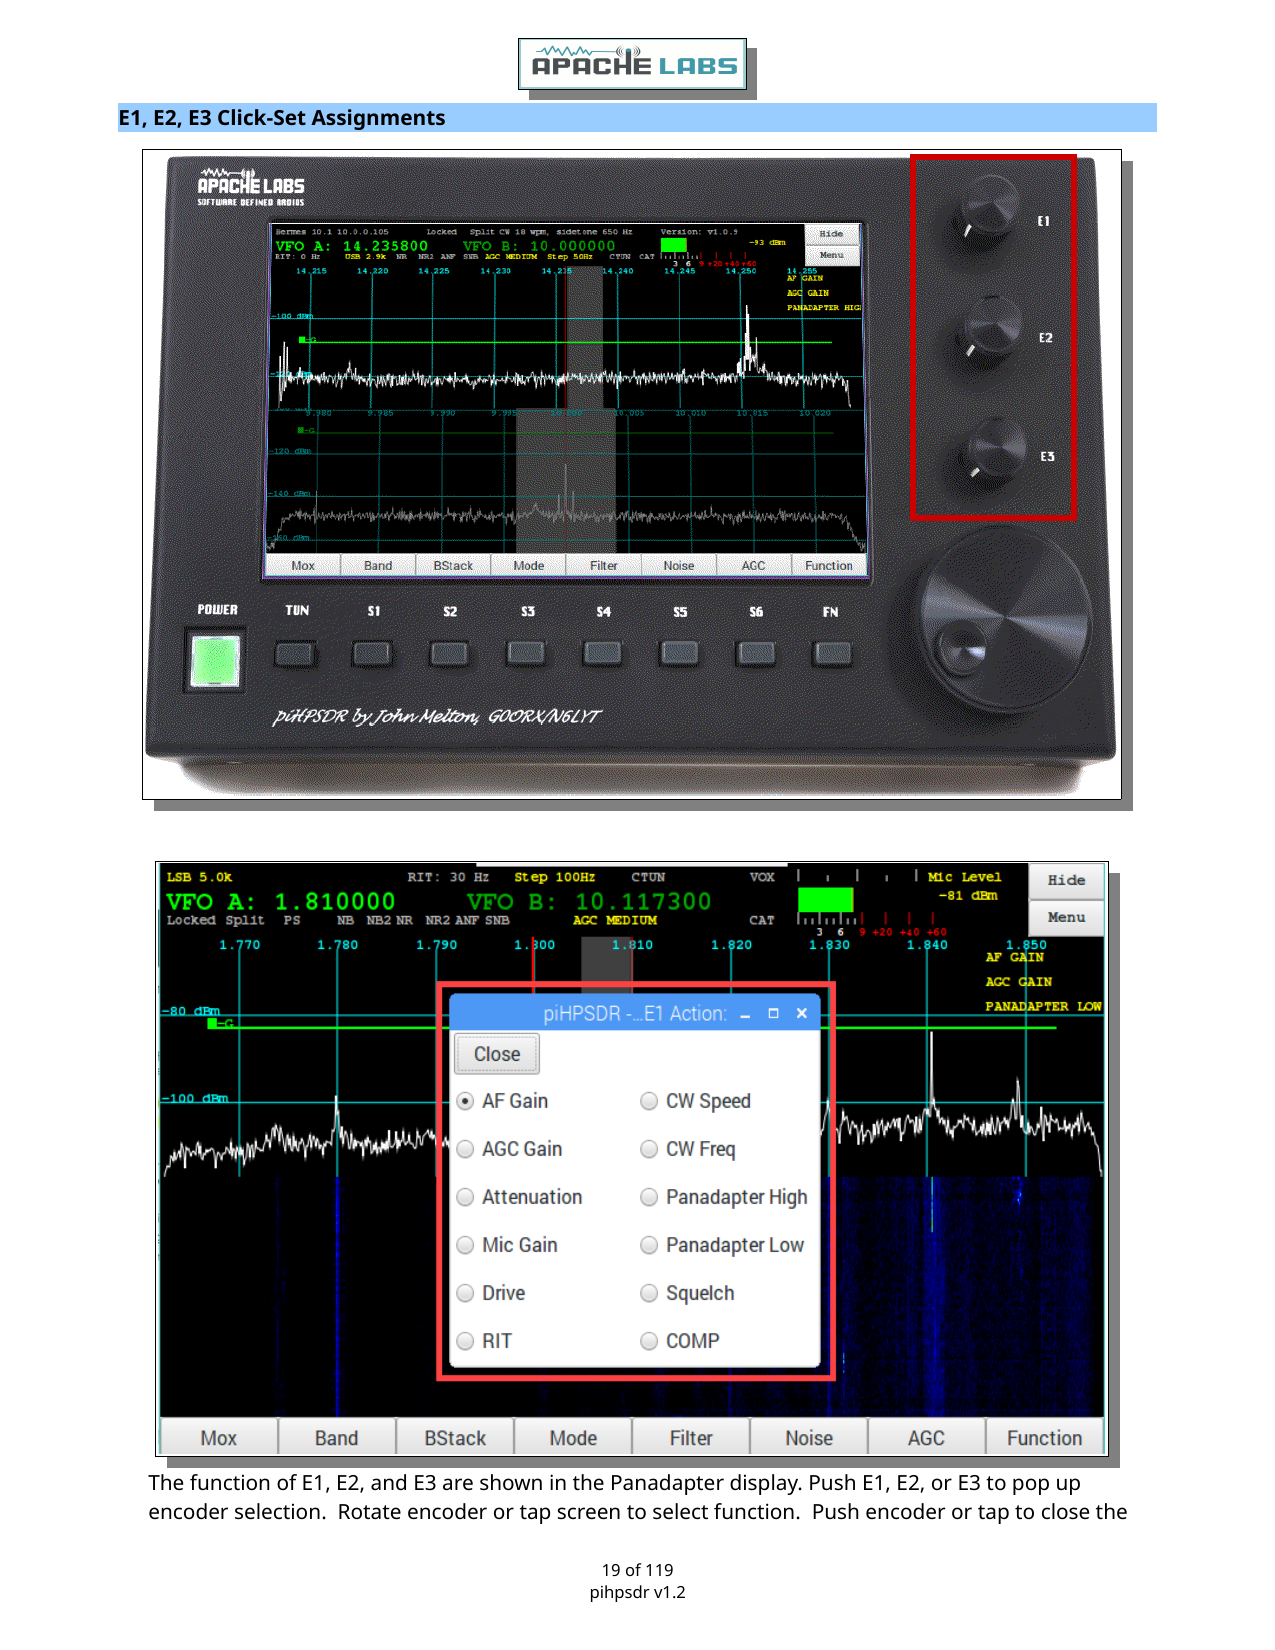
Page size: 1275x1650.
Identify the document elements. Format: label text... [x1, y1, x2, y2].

subtitle E1, E2, E3 Click-Set Assignments [118, 103, 1157, 132]
picture [158, 863, 1105, 1454]
picture [145, 151, 1118, 796]
list The function of E1, E2, and E3 are shown in the Panadapter display. Push E1, E2, or E3 to pop up encoder selection. Rotate encoder or tap screen to select function. Push encoder or tap to close the [148, 839, 1157, 1525]
picture [521, 40, 744, 87]
